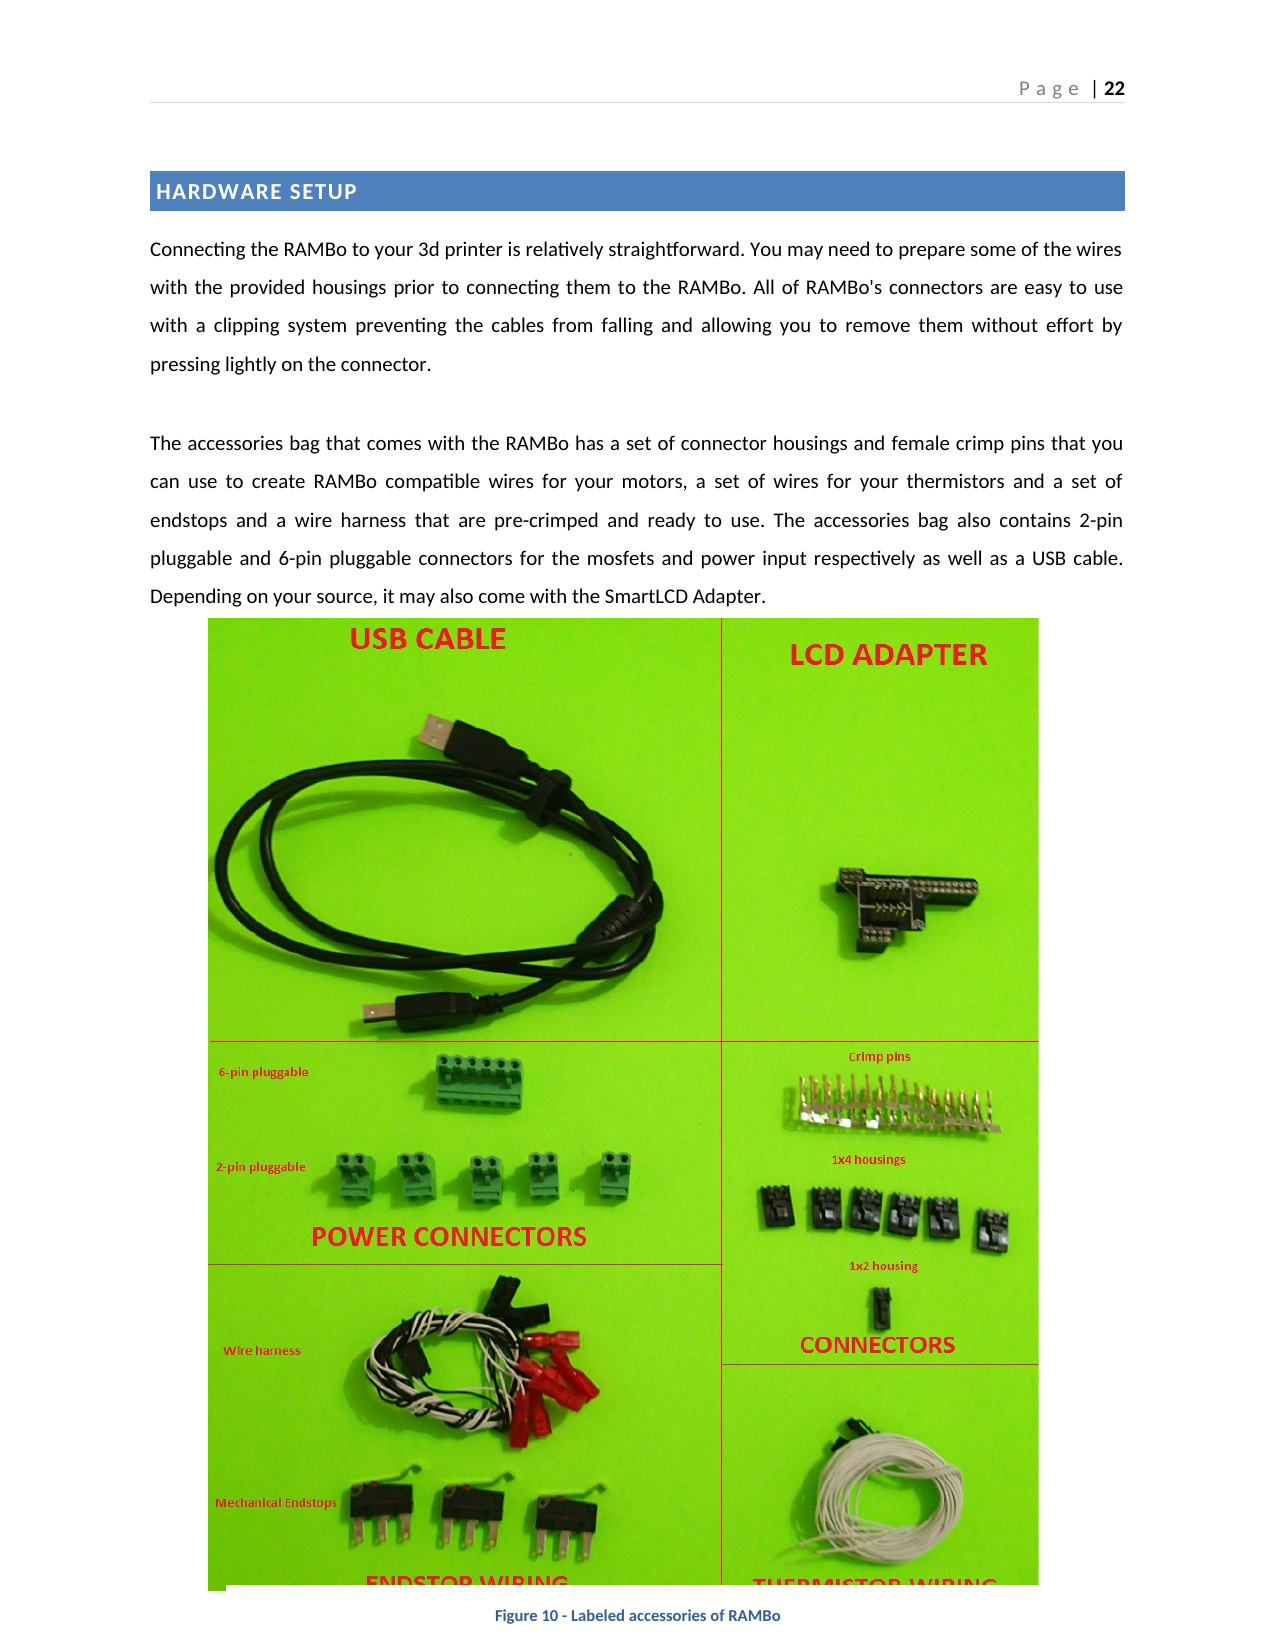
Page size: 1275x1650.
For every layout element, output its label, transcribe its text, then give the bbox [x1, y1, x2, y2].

text The accessories bag that comes with the RAMBo has a set of connector housings and female crimp pins that you can use to create RAMBo compatible wires for your motors, a set of wires for your thermistors and a set of endstops and a wire harness that are pre-crimped and ready to use. The accessories bag also contains 2-pin pluggable and 6-pin pluggable connectors for the mosfets and power input respectively as well as a USB cable. Depending on your source, it may also come with the SmartLCD Adapter. [150, 431, 1125, 608]
subtitle Hardware setup [156, 177, 1119, 205]
text Connecting the RAMBo to your 3d printer is relatively straightforward. You may need to prepare some of the wires with the provided housings prior to connecting them to the RAMBo. All of RAMBo's connectors are easy to use with a clipping system preventing the cables from falling and allowing you to remove them without effort by pressing lightly on the connector. [150, 236, 1125, 376]
text Figure 10 - Labeled accessories of RAMBo [226, 1606, 1049, 1626]
